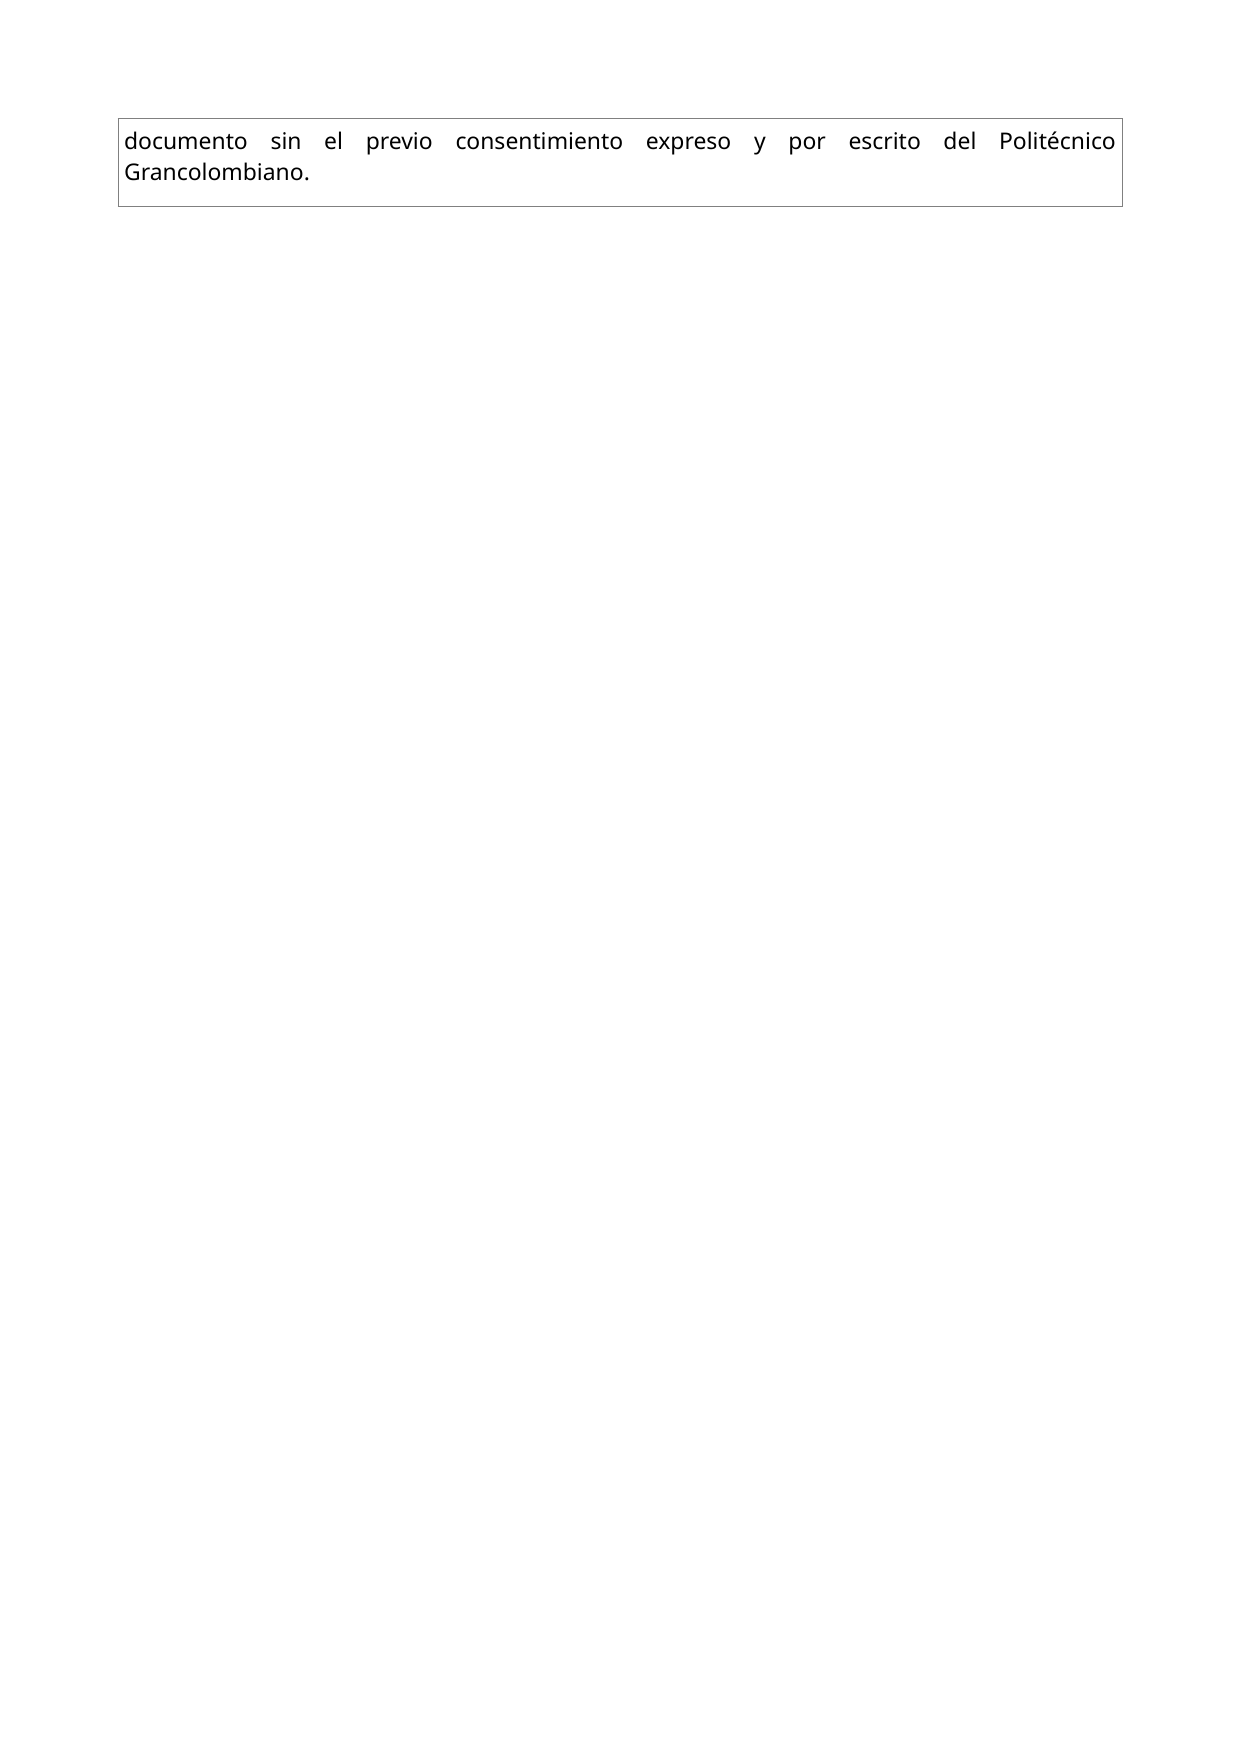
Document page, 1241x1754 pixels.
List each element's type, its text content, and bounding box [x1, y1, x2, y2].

table_header documento sin el previo consentimiento expreso y por escrito del Politécnico Grancolombiano. [119, 119, 1122, 206]
